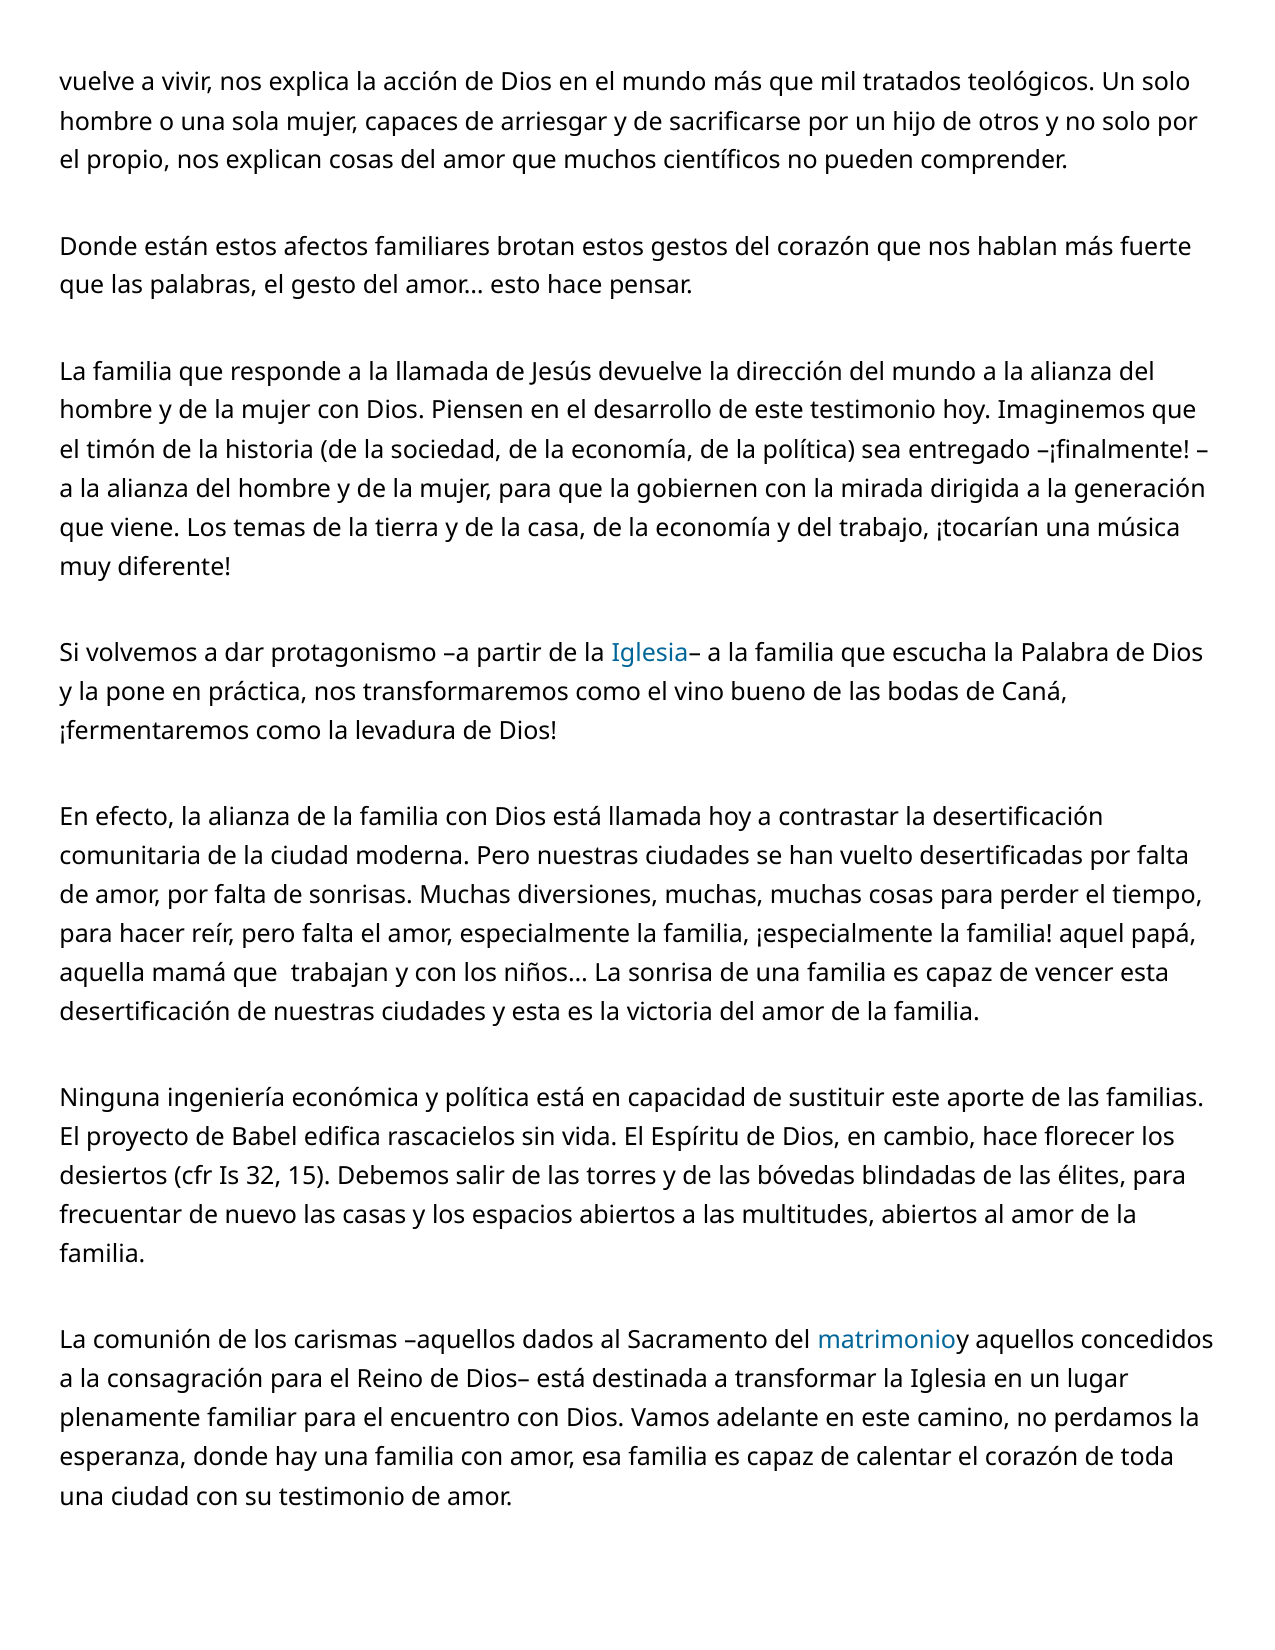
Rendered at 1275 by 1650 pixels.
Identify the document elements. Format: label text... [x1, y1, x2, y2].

text Si volvemos a dar protagonismo –a partir de la Iglesia– a la familia que escucha la Palabra de Dios y la pone en práctica, nos transformaremos como el vino bueno de las bodas de Caná, ¡fermentaremos como la levadura de Dios! [59, 629, 1216, 747]
text En efecto, la alianza de la familia con Dios está llamada hoy a contrastar la desertificación comunitaria de la ciudad moderna. Pero nuestras ciudades se han vuelto desertificadas por falta de amor, por falta de sonrisas. Muchas diversiones, muchas, muchas cosas para perder el tiempo, para hacer reír, pero falta el amor, especialmente la familia, ¡especialmente la familia! aquel papá, aquella mamá que trabajan y con los niños… La sonrisa de una familia es capaz de vencer esta desertificación de nuestras ciudades y esta es la victoria del amor de la familia. [59, 793, 1216, 1028]
text Donde están estos afectos familiares brotan estos gestos del corazón que nos hablan más fuerte que las palabras, el gesto del amor… esto hace pensar. [59, 223, 1216, 301]
text La familia que responde a la llamada de Jesús devuelve la dirección del mundo a la alianza del hombre y de la mujer con Dios. Piensen en el desarrollo de este testimonio hoy. Imaginemos que el timón de la historia (de la sociedad, de la economía, de la política) sea entregado –¡finalmente! – a la alianza del hombre y de la mujer, para que la gobiernen con la mirada dirigida a la generación que viene. Los temas de la tierra y de la casa, de la economía y del trabajo, ¡tocarían una música muy diferente! [59, 348, 1216, 582]
text La comunión de los carismas –aquellos dados al Sacramento del matrimonioy aquellos concedidos a la consagración para el Reino de Dios– está destinada a transformar la Iglesia en un lugar plenamente familiar para el encuentro con Dios. Vamos adelante en este camino, no perdamos la esperanza, donde hay una familia con amor, esa familia es capaz de calentar el corazón de toda una ciudad con su testimonio de amor. [59, 1317, 1216, 1512]
text Ninguna ingeniería económica y política está en capacidad de sustituir este aporte de las familias. El proyecto de Babel edifica rascacielos sin vida. El Espíritu de Dios, en cambio, hace florecer los desiertos (cfr Is 32, 15). Debemos salir de las torres y de las bóvedas blindadas de las élites, para frecuentar de nuevo las casas y los espacios abiertos a las multitudes, abiertos al amor de la familia. [59, 1075, 1216, 1270]
text vuelve a vivir, nos explica la acción de Dios en el mundo más que mil tratados teológicos. Un solo hombre o una sola mujer, capaces de arriesgar y de sacrificarse por un hijo de otros y no solo por el propio, nos explican cosas del amor que muchos científicos no pueden comprender. [59, 59, 1216, 176]
